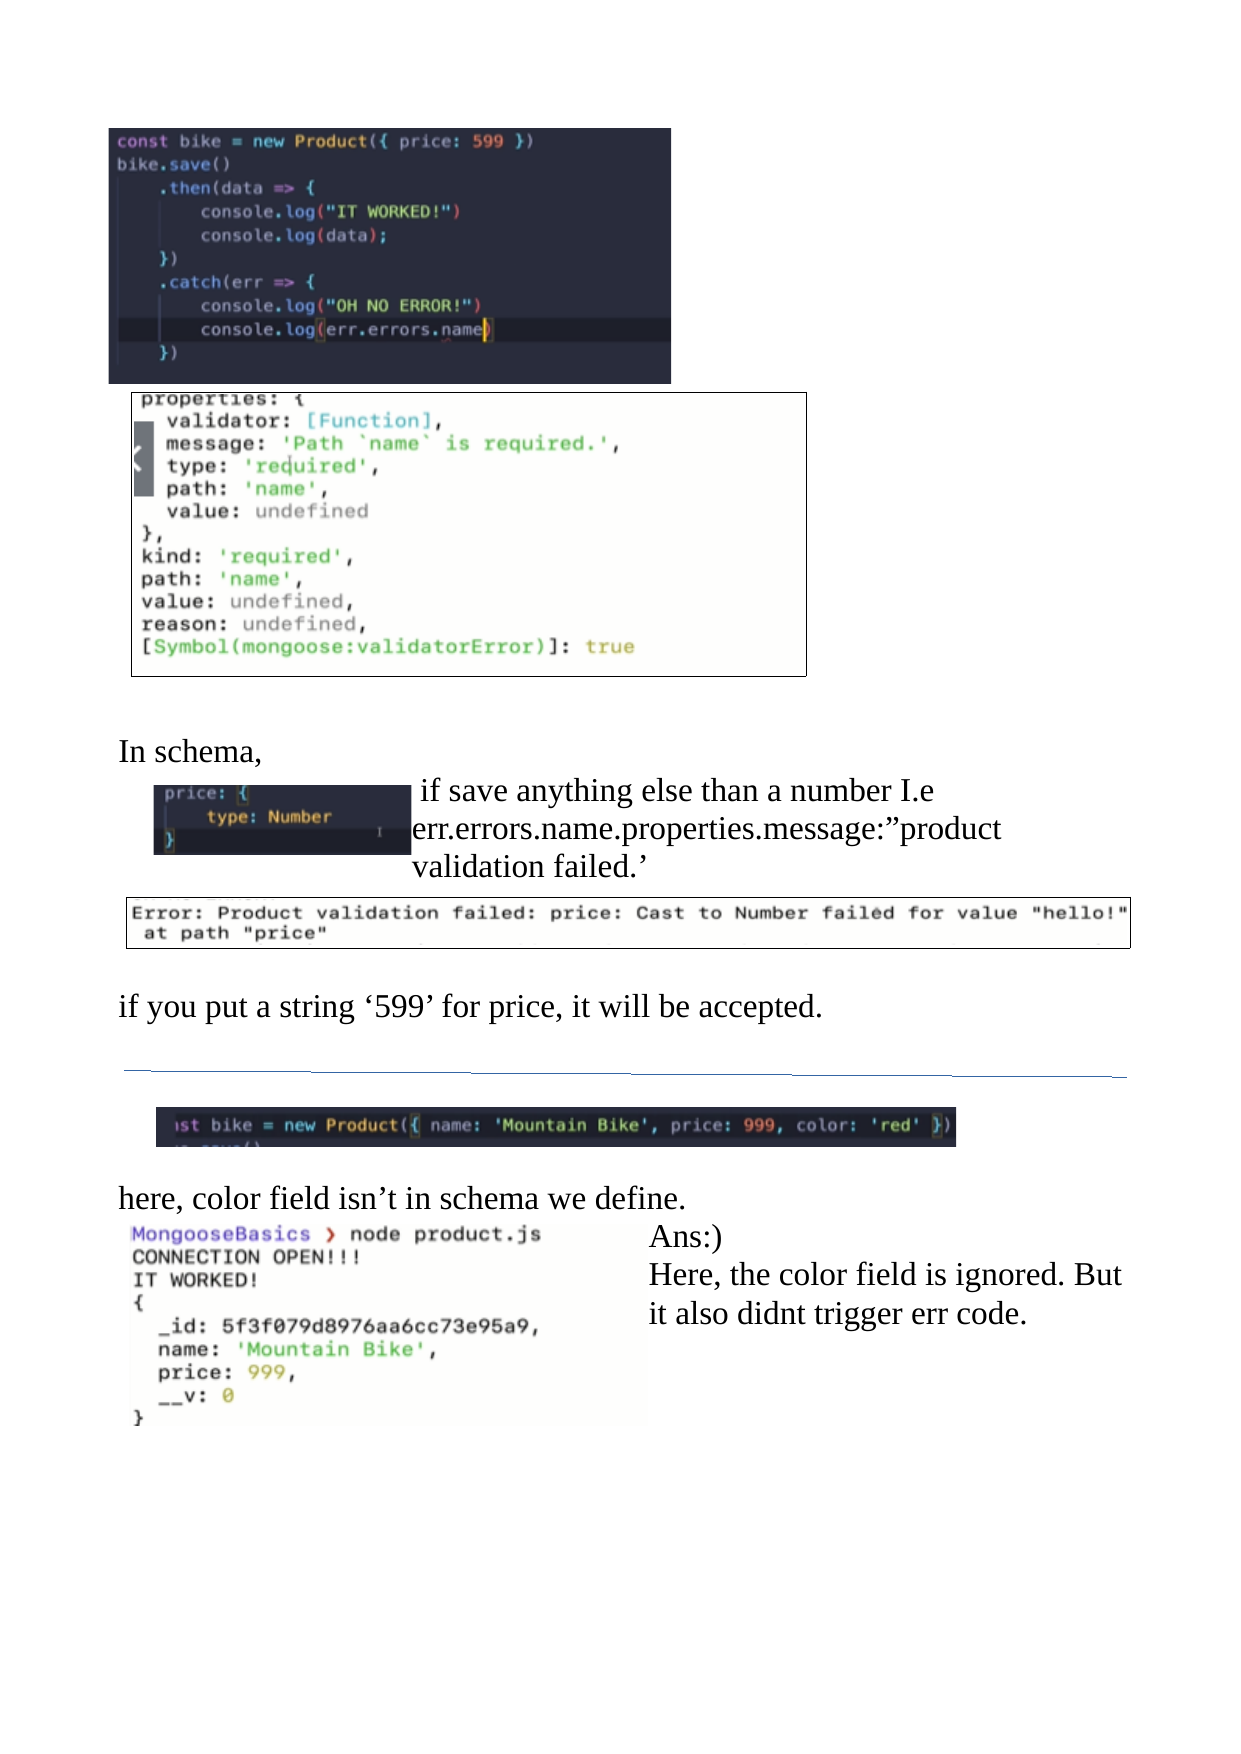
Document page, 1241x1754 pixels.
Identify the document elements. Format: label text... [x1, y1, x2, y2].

text In schema, [118, 731, 1122, 770]
picture [128, 899, 1127, 945]
picture [153, 785, 412, 855]
text if save anything else than a number I.e err.errors.name.properties.message:”product validation failed.’ [118, 770, 1122, 885]
picture [108, 128, 672, 384]
text Ans:) [118, 1216, 1122, 1255]
text here, color field isn’t in schema we define. [118, 1178, 1122, 1216]
picture [156, 1107, 957, 1147]
picture [134, 394, 804, 673]
text Here, the color field is ignored. But it also didnt trigger err code. [649, 1255, 1122, 1331]
picture [129, 1224, 649, 1426]
text if you put a string ‘599’ for price, it will be accepted. [118, 986, 1122, 1025]
